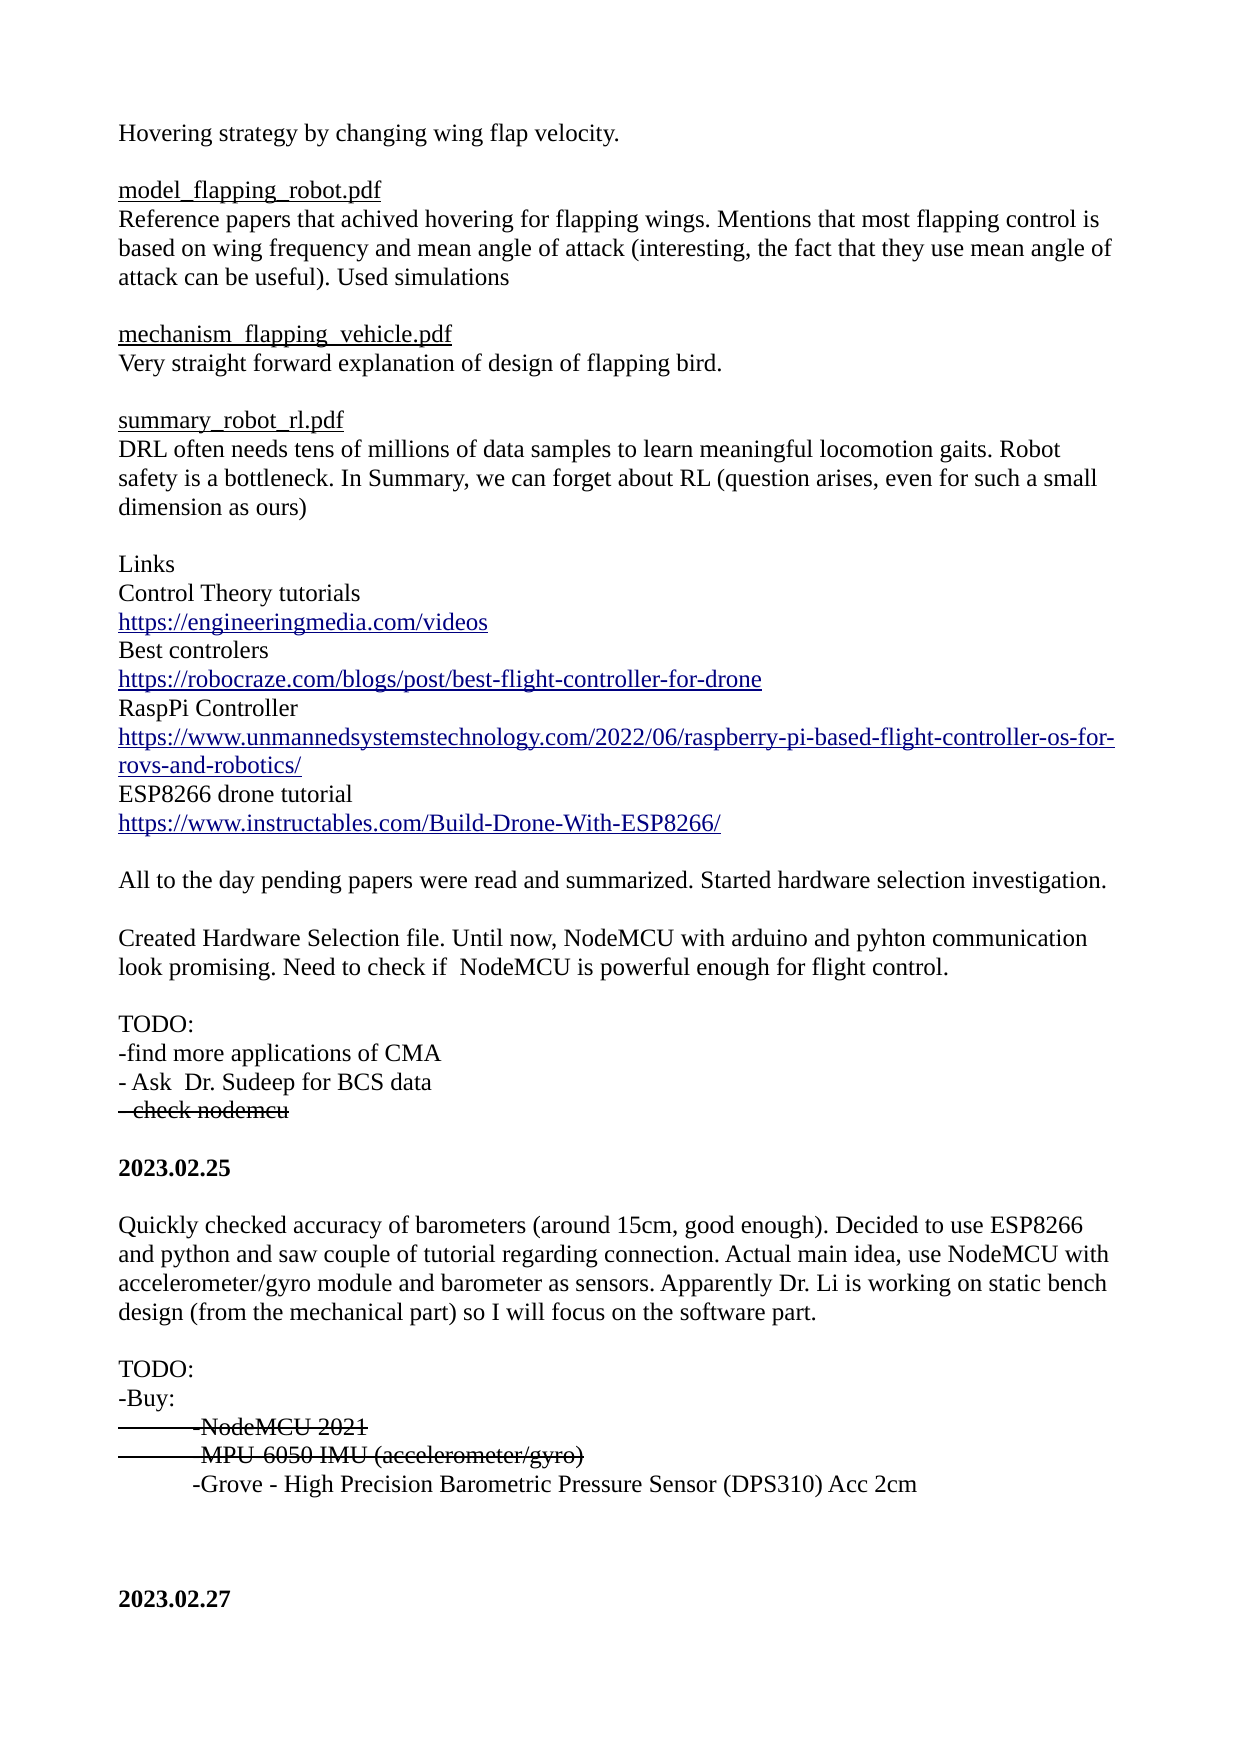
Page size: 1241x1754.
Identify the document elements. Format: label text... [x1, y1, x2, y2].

text -MPU-6050 IMU (accelerometer/gyro) [118, 1441, 1122, 1469]
text TODO: [118, 1009, 1122, 1038]
text Quickly checked accuracy of barometers (around 15cm, good enough). Decided to use ESP8266 and python and saw couple of tutorial regarding connection. Actual main idea, use NodeMCU with accelerometer/gyro module and barometer as sensors. Apparently Dr. Li is working on static bench design (from the mechanical part) so I will focus on the software part. [118, 1211, 1122, 1326]
text - check nodemcu [118, 1096, 1122, 1124]
text https://robocraze.com/blogs/post/best-flight-controller-for-drone [118, 664, 1122, 693]
text Links [118, 549, 1122, 578]
text - Ask Dr. Sudeep for BCS data [118, 1067, 1122, 1096]
text DRL often needs tens of millions of data samples to learn meaningful locomotion gaits. Robot safety is a bottleneck. In Summary, we can forget about RL (question arises, even for such a small dimension as ours) [118, 434, 1122, 521]
text -Grove - High Precision Barometric Pressure Sensor (DPS310) Acc 2cm [118, 1469, 1122, 1498]
text -Buy: [118, 1383, 1122, 1412]
text -find more applications of CMA [118, 1038, 1122, 1067]
text Control Theory tutorials [118, 578, 1122, 607]
text summary_robot_rl.pdf [118, 406, 1122, 434]
text TODO: [118, 1354, 1122, 1383]
text Very straight forward explanation of design of flapping bird. [118, 348, 1122, 377]
text mechanism_flapping_vehicle.pdf [118, 319, 1122, 348]
text https://www.unmannedsystemstechnology.com/2022/06/raspberry-pi-based-flight-controller-os-for-rovs-and-robotics/ [118, 722, 1122, 779]
text Reference papers that achived hovering for flapping wings. Mentions that most flapping control is based on wing frequency and mean angle of attack (interesting, the fact that they use mean angle of attack can be useful). Used simulations [118, 204, 1122, 291]
text 2023.02.27 [118, 1584, 1122, 1613]
text RaspPi Controller [118, 693, 1122, 722]
text -NodeMCU 2021 [118, 1412, 1122, 1441]
text model_flapping_robot.pdf [118, 176, 1122, 204]
text Created Hardware Selection file. Until now, NodeMCU with arduino and pyhton communication look promising. Need to check if NodeMCU is powerful enough for flight control. [118, 923, 1122, 981]
text https://www.instructables.com/Build-Drone-With-ESP8266/ [118, 808, 1122, 837]
text https://engineeringmedia.com/videos [118, 607, 1122, 636]
text 2023.02.25 [118, 1153, 1122, 1182]
text All to the day pending papers were read and summarized. Started hardware selection investigation. [118, 866, 1122, 894]
text Best controlers [118, 636, 1122, 664]
text Hovering strategy by changing wing flap velocity. [118, 118, 1122, 147]
text ESP8266 drone tutorial [118, 779, 1122, 808]
